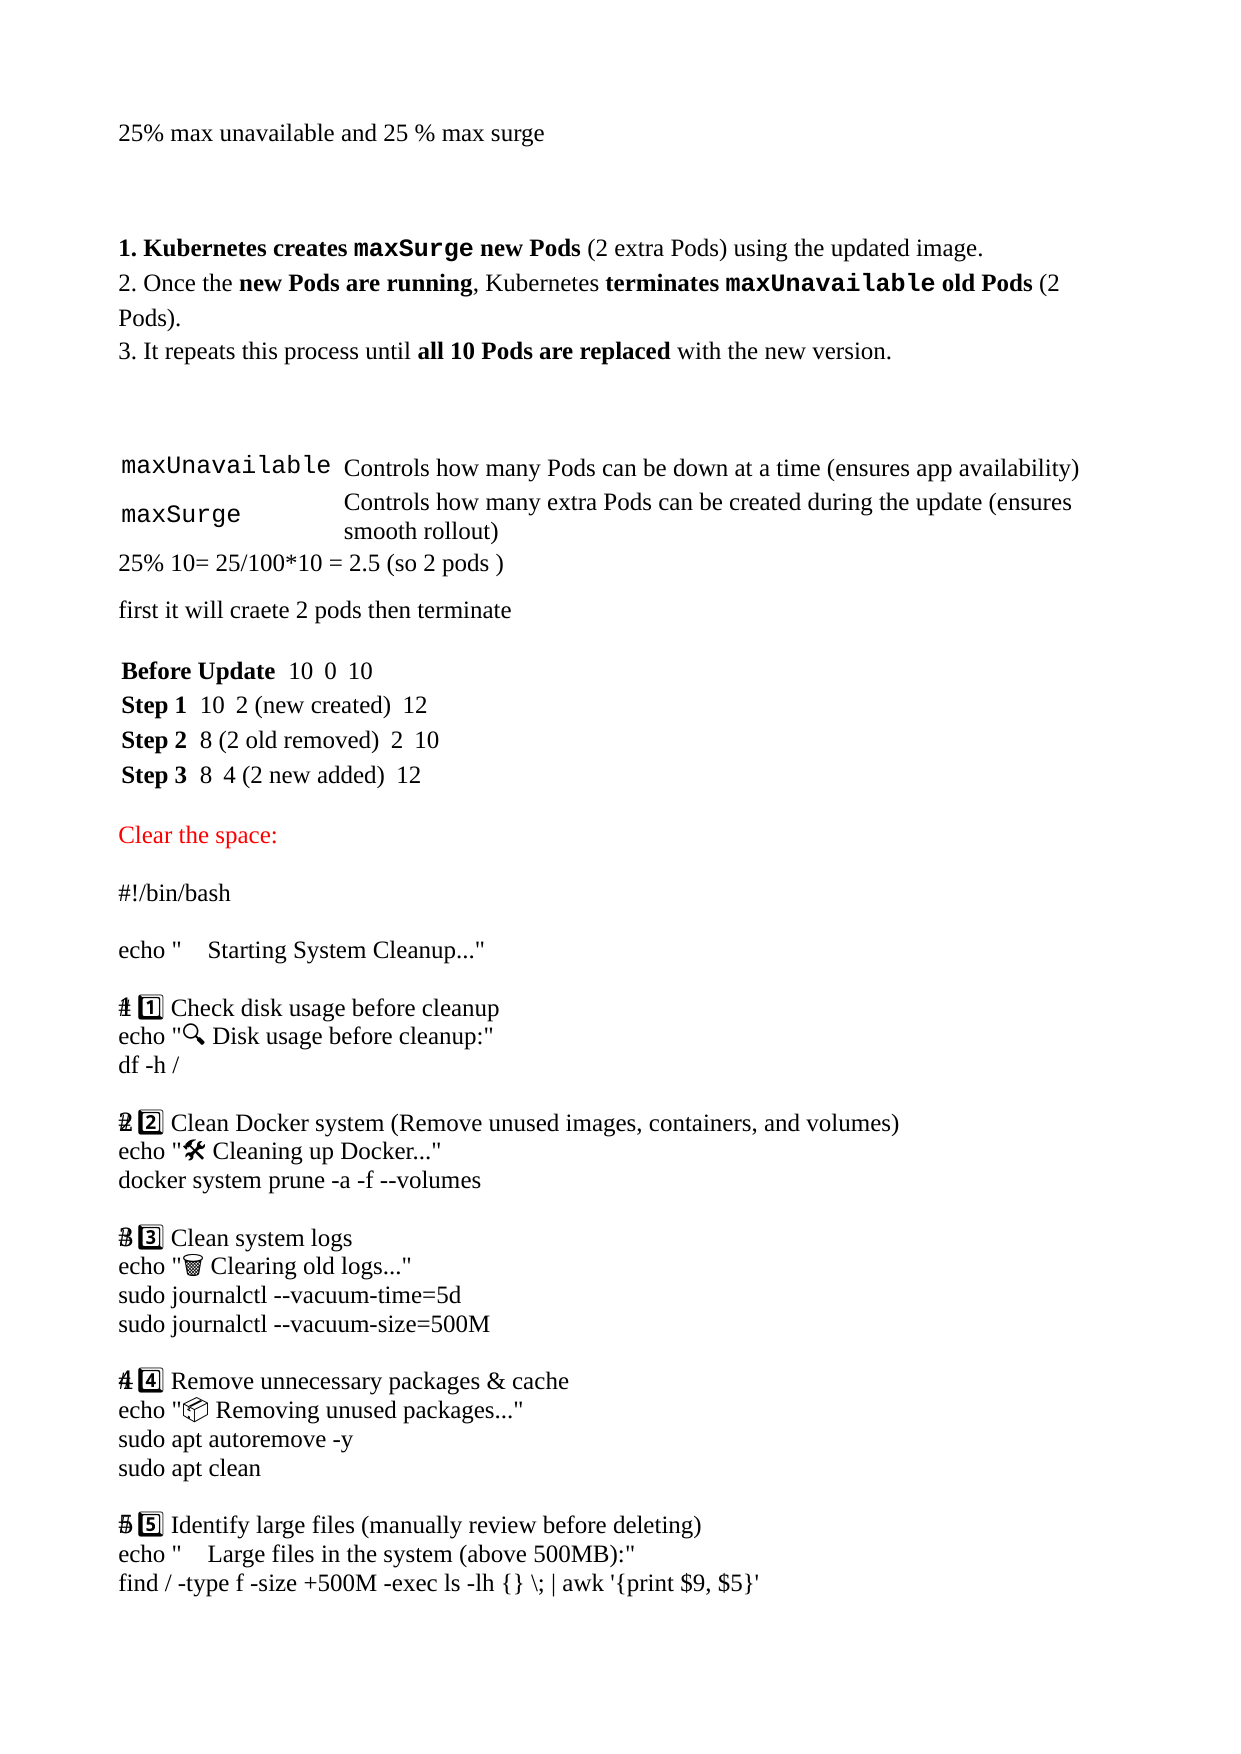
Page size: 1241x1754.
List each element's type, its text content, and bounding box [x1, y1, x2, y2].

table_header 12 [393, 757, 434, 791]
text 1. Kubernetes creates maxSurge new Pods (2 extra Pods) using the updated image. 2️. Once the new Pods are running, Kubernetes terminates maxUnavailable old Pods (2 Pods). 3. It repeats this process until all 10 Pods are replaced with the new version. [118, 233, 1122, 431]
text sudo apt autoremove -y [118, 1424, 1122, 1453]
text echo "📦 Removing unused packages..." [118, 1395, 1122, 1424]
table_header Before Update [118, 653, 285, 688]
table_header 2 [388, 722, 411, 757]
text 25% 10= 25/100*10 = 2.5 (so 2 pods ) [118, 548, 1122, 577]
table_header 8 (2 old removed) [197, 722, 388, 757]
text # 5️⃣ Identify large files (manually review before deleting) [118, 1510, 1122, 1539]
text echo "🗑️ Clearing old logs..." [118, 1251, 1122, 1280]
text sudo journalctl --vacuum-time=5d [118, 1280, 1122, 1309]
table_header 10 [197, 688, 233, 722]
text 25% max unavailable and 25 % max surge [118, 118, 1122, 176]
text Clear the space: [118, 791, 1122, 849]
text find / -type f -size +500M -exec ls -lh {} \; | awk '{print $9, $5}' [118, 1568, 1122, 1596]
text # 2️⃣ Clean Docker system (Remove unused images, containers, and volumes) [118, 1108, 1122, 1136]
text echo "🔍 Disk usage before cleanup:" [118, 1021, 1122, 1050]
text # 3️⃣ Clean system logs [118, 1223, 1122, 1251]
table_cell maxSurge [118, 485, 341, 548]
table_header 10 [411, 722, 452, 757]
table_cell Controls how many extra Pods can be created during the update (ensures smooth rollout) [341, 485, 1122, 548]
table_header Step 2 [118, 722, 197, 757]
text # 4️⃣ Remove unnecessary packages & cache [118, 1366, 1122, 1395]
text docker system prune -a -f --volumes [118, 1165, 1122, 1194]
table_header 12 [399, 688, 440, 722]
text #!/bin/bash [118, 849, 1122, 906]
text sudo journalctl --vacuum-size=500M [118, 1309, 1122, 1338]
table_header 8 [197, 757, 220, 791]
table_header 10 [285, 653, 321, 688]
text sudo apt clean [118, 1453, 1122, 1481]
table_header 2 (new created) [233, 688, 399, 722]
table_header Step 3 [118, 757, 197, 791]
table_header maxUnavailable [118, 450, 341, 484]
text df -h / [118, 1050, 1122, 1079]
text echo "🔎 Large files in the system (above 500MB):" [118, 1539, 1122, 1568]
table_header Controls how many Pods can be down at a time (ensures app availability) [341, 450, 1122, 484]
text echo "🛠️ Cleaning up Docker..." [118, 1136, 1122, 1165]
table_header 0 [321, 653, 345, 688]
table_header Step 1 [118, 688, 197, 722]
table_header 4 (2 new added) [220, 757, 393, 791]
text echo "🚀 Starting System Cleanup..." [118, 935, 1122, 964]
text first it will craete 2 pods then terminate [118, 596, 1122, 653]
table_header 10 [345, 653, 385, 688]
text # 1️⃣ Check disk usage before cleanup [118, 993, 1122, 1021]
